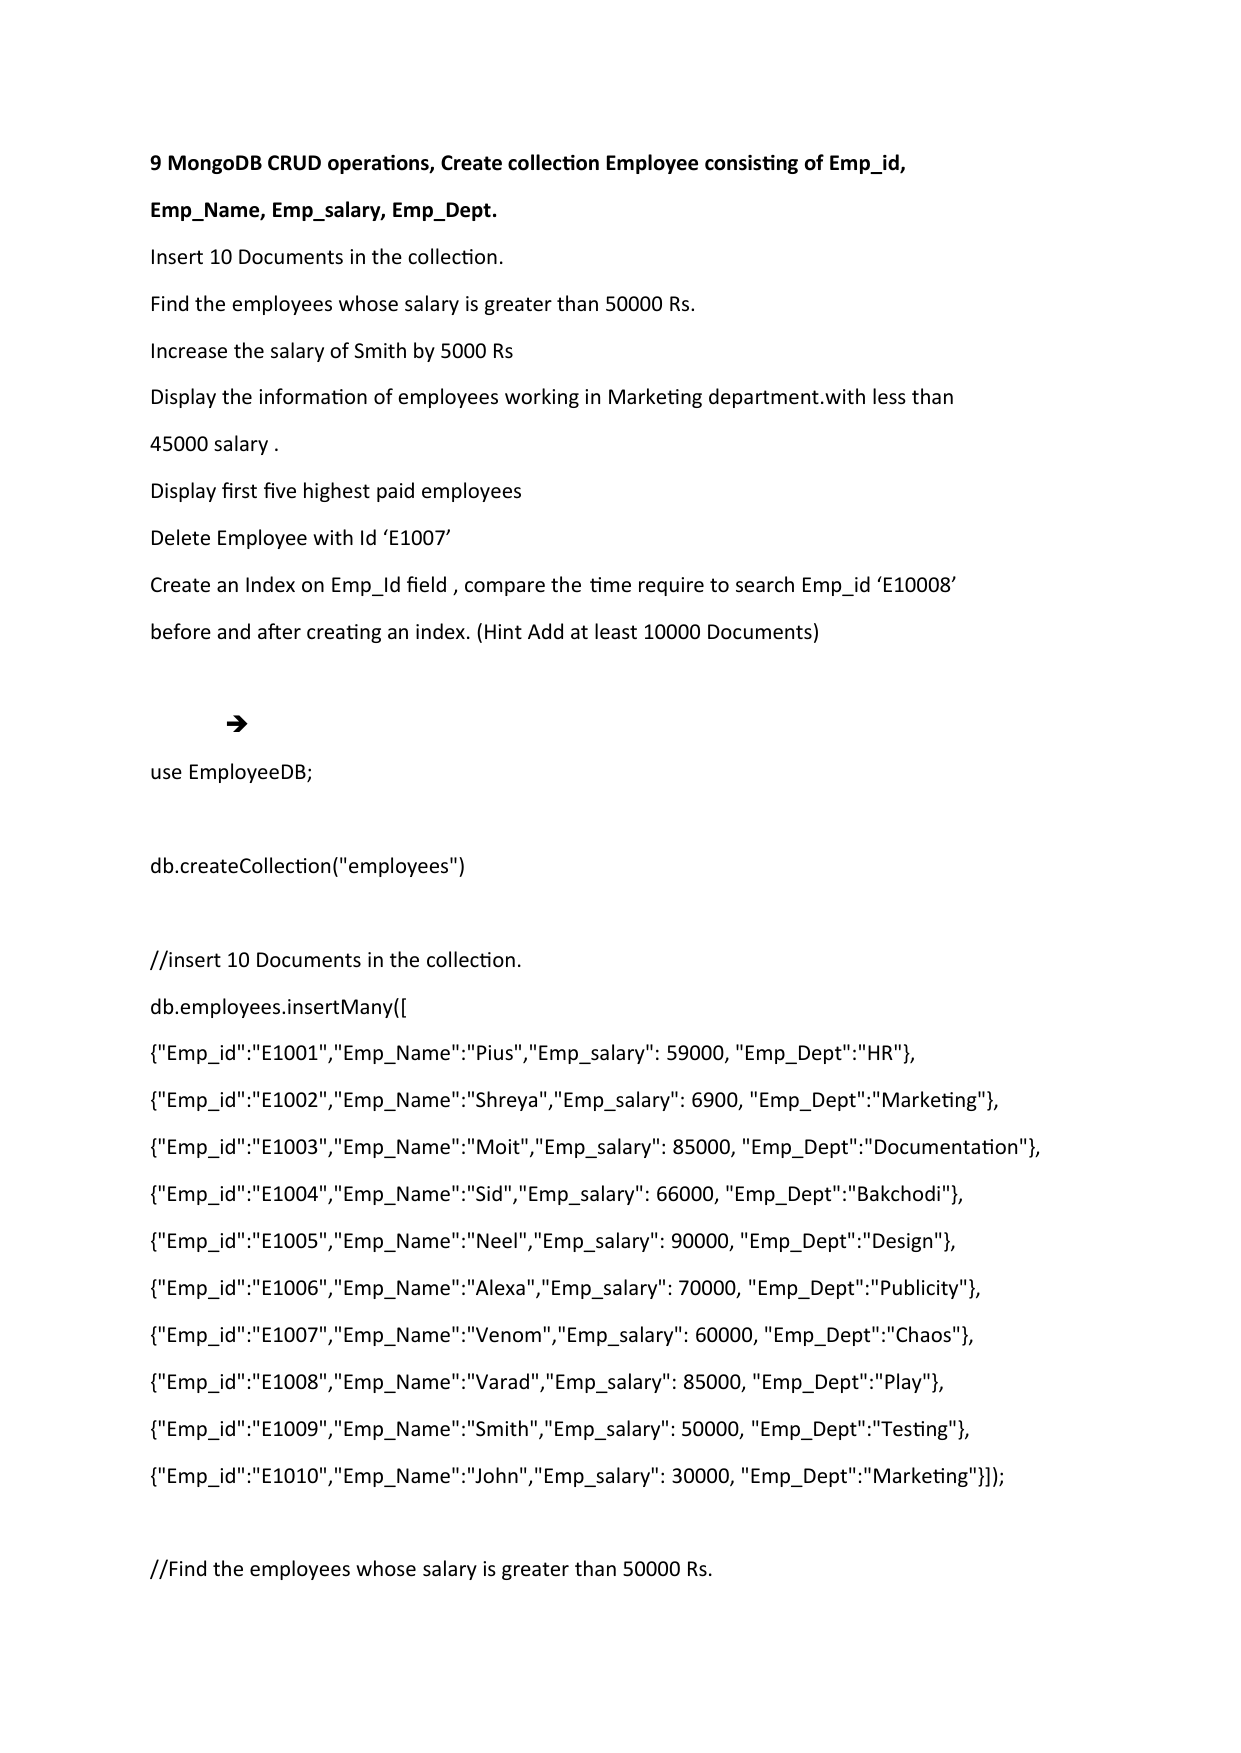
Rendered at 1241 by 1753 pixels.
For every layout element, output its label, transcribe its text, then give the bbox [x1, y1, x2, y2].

text 5000 salary . [162, 429, 304, 457]
text {"Emp_id":"E1004","Emp_Name":"Sid","Emp_salary": 66000, "Emp_Dept":"Bakchodi"}, [150, 1179, 1065, 1207]
text 4 [150, 429, 162, 457]
text MongoDB CRUD operaꢀons, Create collecꢀon Employee consisꢀng of Emp_id, [167, 148, 929, 176]
text 9 [150, 148, 167, 176]
text / [150, 1554, 159, 1577]
text ➔ [225, 712, 274, 737]
text {"Emp_id":"E1008","Emp_Name":"Varad","Emp_salary": 85000, "Emp_Dept":"Play"}, [150, 1367, 1065, 1395]
text Display ﬁrst ﬁve highest paid employees [150, 476, 546, 504]
text /insert 10 Documents in the collecꢁon. [159, 944, 546, 973]
text db.createCollecꢁon("employees") [150, 851, 491, 879]
text /Find the employees whose salary is greater than 50000 Rs. [159, 1554, 736, 1582]
text {"Emp_id":"E1006","Emp_Name":"Alexa","Emp_salary": 70000, "Emp_Dept":"Publicity"}, [150, 1273, 1065, 1301]
text db.employees.insertMany([ [150, 992, 433, 1020]
text {"Emp_id":"E1007","Emp_Name":"Venom","Emp_salary": 60000, "Emp_Dept":"Chaos"}, [150, 1320, 1065, 1348]
text / [150, 952, 159, 973]
text {"Emp_id":"E1009","Emp_Name":"Smith","Emp_salary": 50000, "Emp_Dept":"Tesꢁng"}, [150, 1413, 1065, 1442]
text {"Emp_id":"E1001","Emp_Name":"Pius","Emp_salary": 59000, "Emp_Dept":"HR"}, [150, 1038, 1065, 1066]
text / [150, 1561, 159, 1582]
text Find the employees whose salary is greater than 50000 Rs. [150, 288, 719, 317]
text use EmployeeDB; [150, 757, 337, 785]
text Display the informaꢁon of employees working in Markeꢁng department.with less than [150, 382, 976, 410]
text Emp_Name, Emp_salary, Emp_Dept. [150, 195, 522, 223]
text Delete Employee with Id ‘E1007’ [150, 523, 477, 551]
text {"Emp_id":"E1002","Emp_Name":"Shreya","Emp_salary": 6900, "Emp_Dept":"Markeꢁng"}, [150, 1085, 1065, 1113]
text Create an Index on Emp_Id ﬁeld , compare the ꢁme require to search Emp_id ‘E10008’ [150, 570, 978, 598]
text {"Emp_id":"E1010","Emp_Name":"John","Emp_salary": 30000, "Emp_Dept":"Markeꢁng"}]); [150, 1461, 1065, 1489]
text {"Emp_id":"E1003","Emp_Name":"Moit","Emp_salary": 85000, "Emp_Dept":"Documentaꢁon"}, [150, 1132, 1065, 1160]
text Increase the salary of Smith by 5000 Rs [150, 336, 719, 364]
text / [150, 944, 159, 968]
text Insert 10 Documents in the collecꢁon. [150, 242, 528, 270]
text before and aﬅer creaꢁng an index. (Hint Add at least 10000 Documents) [150, 617, 978, 645]
text {"Emp_id":"E1005","Emp_Name":"Neel","Emp_salary": 90000, "Emp_Dept":"Design"}, [150, 1226, 1065, 1254]
